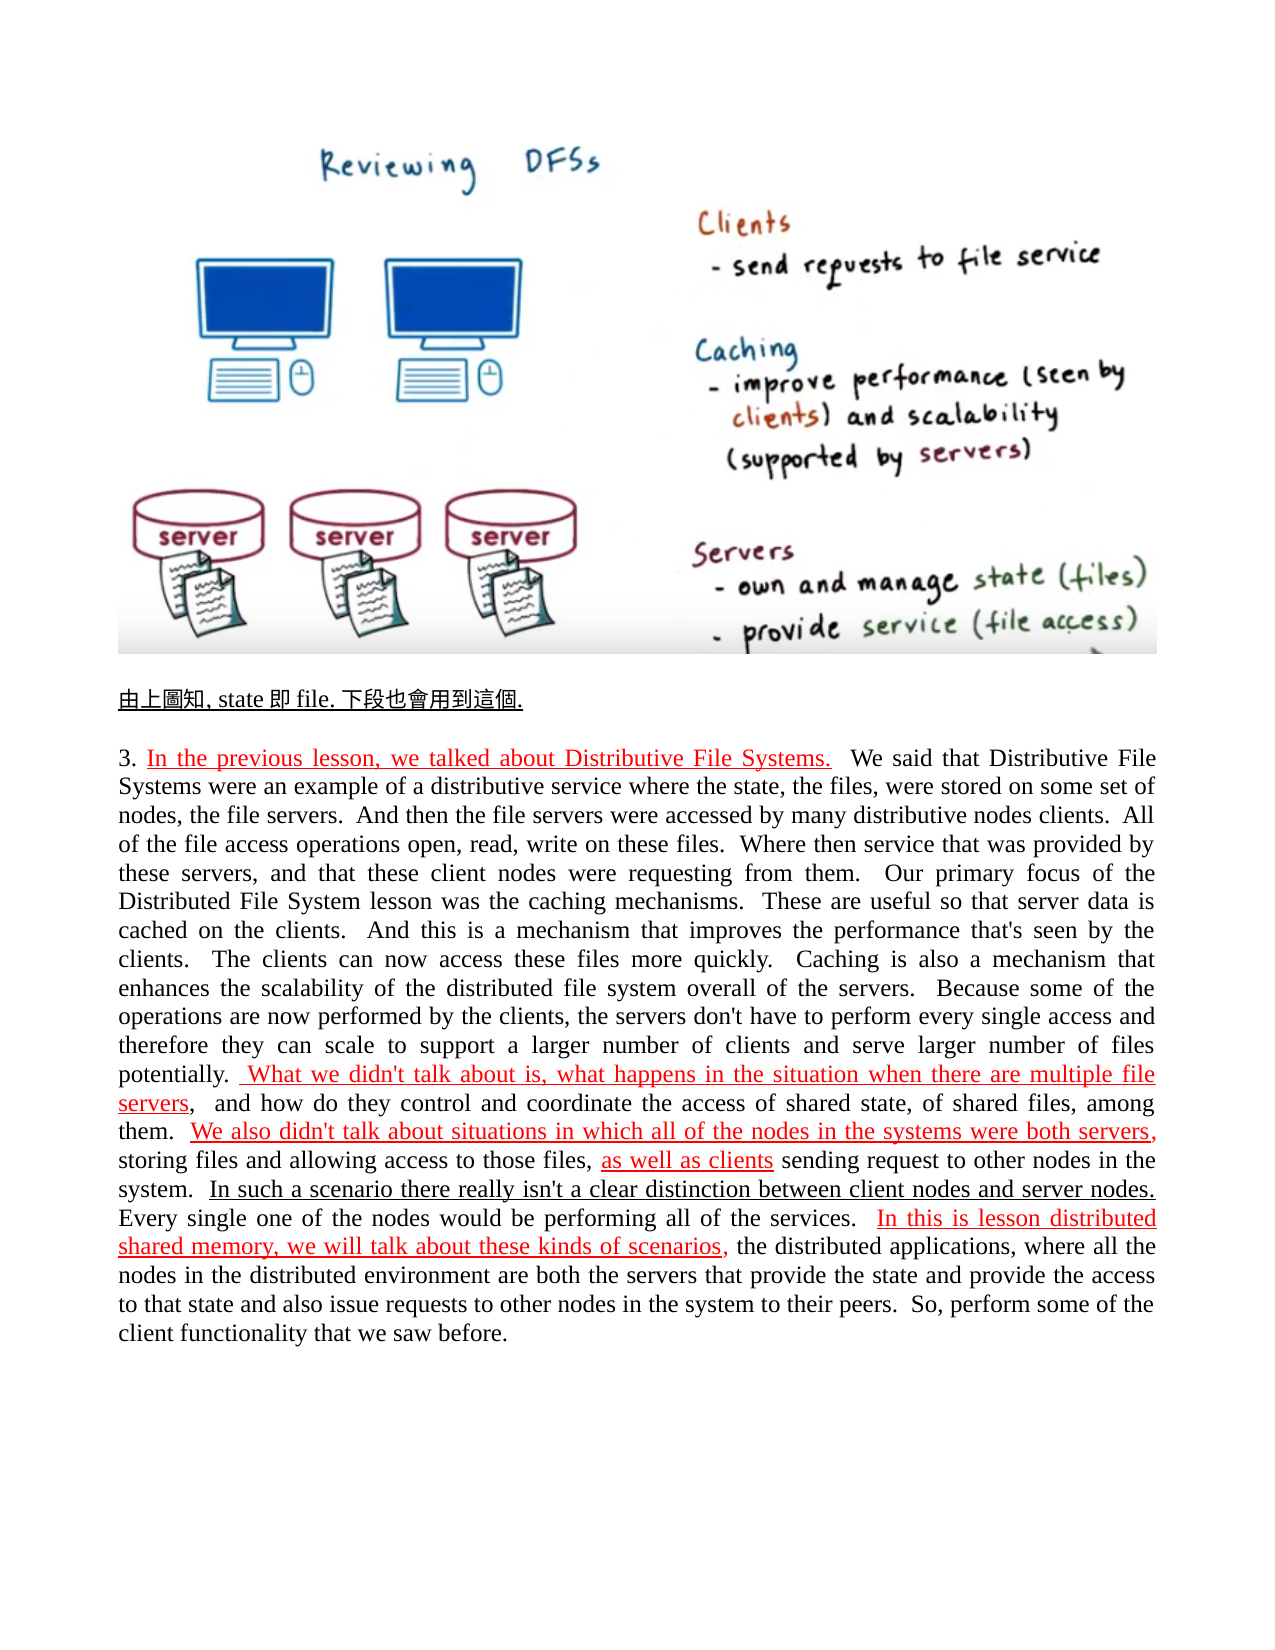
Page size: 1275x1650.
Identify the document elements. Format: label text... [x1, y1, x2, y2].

text 由上圖知, state即 file. 下段也會用到這個. [118, 682, 1157, 714]
picture [118, 146, 1157, 654]
text 3. In the previous lesson, we talked about Distributive File Systems. We said that Distributive File Systems were an example of a distributive service where the state, the files, were stored on some set of nodes, the file servers. And then the file servers were accessed by many distributive nodes clients. All of the file access operations open, read, write on these files. Where then service that was provided by these servers, and that these client nodes were requesting from them. Our primary focus of the Distributed File System lesson was the caching mechanisms. These are useful so that server data is cached on the clients. And this is a mechanism that improves the performance that's seen by the clients. The clients can now access these files more quickly. Caching is also a mechanism that enhances the scalability of the distributed file system overall of the servers. Because some of the operations are now performed by the clients, the servers don't have to perform every single access and therefore they can scale to support a larger number of clients and serve larger number of files potentially. What we didn't talk about is, what happens in the situation when there are multiple file servers, and how do they control and coordinate the access of shared state, of shared files, among them. We also didn't talk about situations in which all of the nodes in the systems were both servers, storing files and allowing access to those files, as well as clients sending request to other nodes in the system. In such a scenario there really isn't a clear distinction between client nodes and server nodes. Every single one of the nodes would be performing all of the services. In this is lesson distributed shared memory, we will talk about these kinds of scenarios, the distributed applications, where all the nodes in the distributed environment are both the servers that provide the state and provide the access to that state and also issue requests to other nodes in the system to their peers. So, perform some of the client functionality that we saw before. [118, 743, 1157, 1346]
